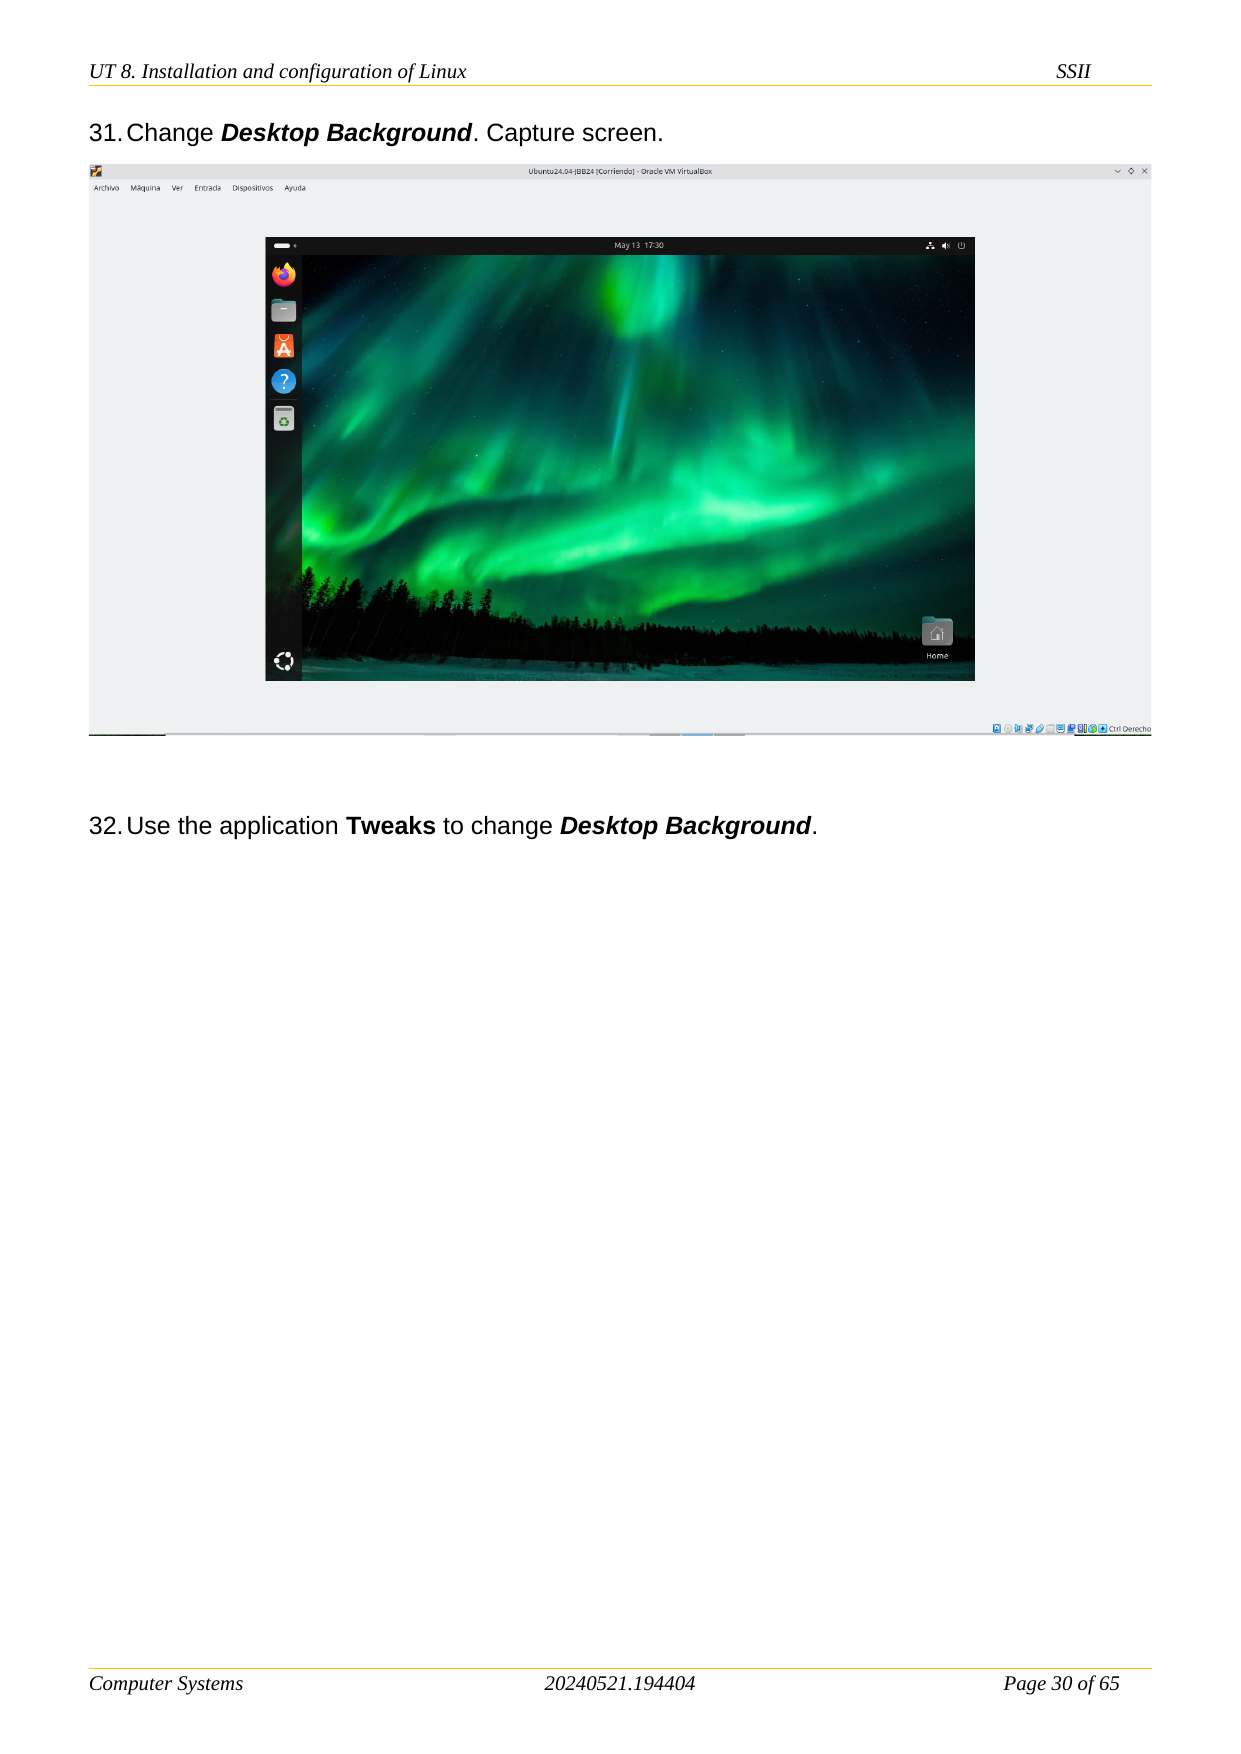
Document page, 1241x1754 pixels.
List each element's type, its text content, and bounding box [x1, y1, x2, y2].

picture [88, 164, 1152, 736]
list Change Desktop Background. Capture screen. [89, 118, 1152, 147]
list Use the application Tweaks to change Desktop Background. [89, 811, 1152, 840]
